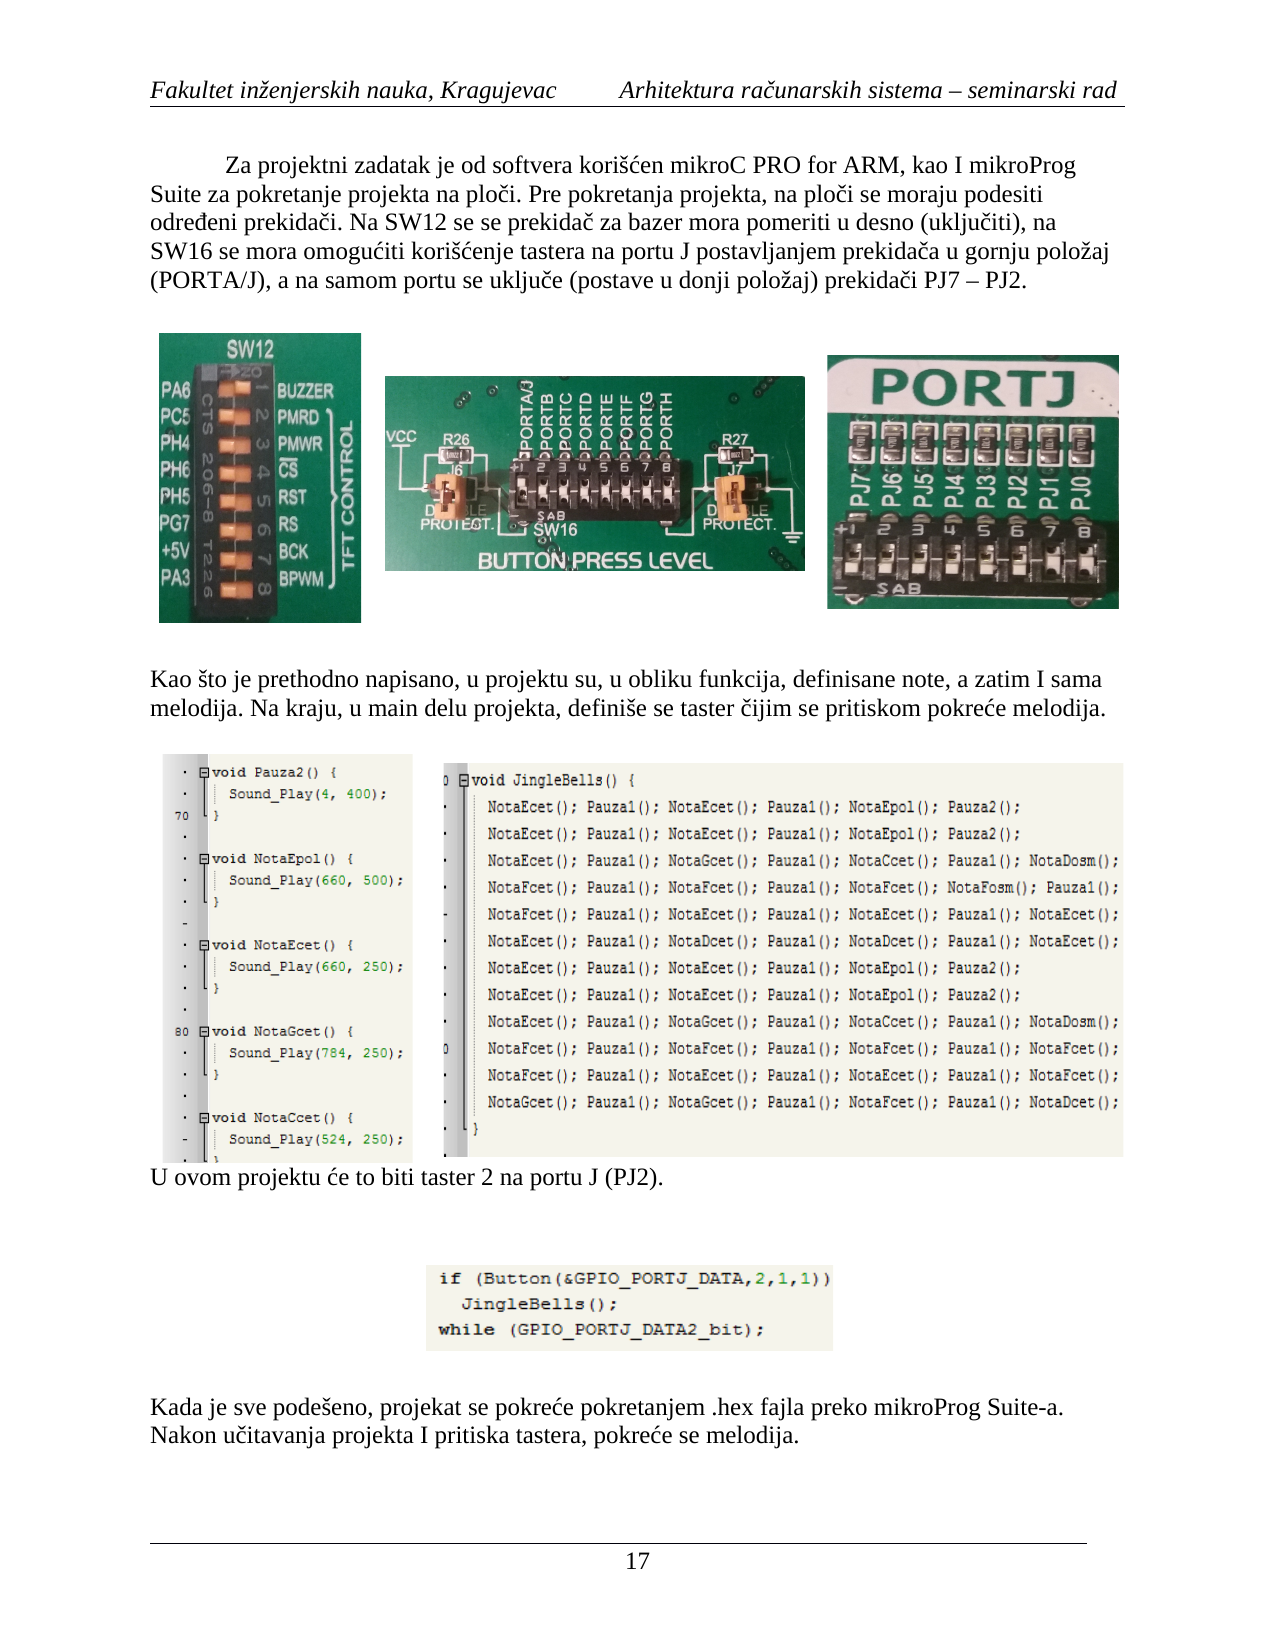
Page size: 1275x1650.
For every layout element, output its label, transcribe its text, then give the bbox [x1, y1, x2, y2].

text Kada je sve podešeno, projekat se pokreće pokretanjem .hex fajla preko mikroProg Suite-a. Nakon učitavanja projekta I pritiska tastera, pokreće se melodija. [150, 1392, 1125, 1449]
picture [162, 754, 413, 1163]
picture [443, 763, 1124, 1157]
picture [426, 1265, 834, 1351]
text Za projektni zadatak je od softvera korišćen mikroC PRO for ARM, kao I mikroProg Suite za pokretanje projekta na ploči. Pre pokretanja projekta, na ploči se moraju podesiti određeni prekidači. Na SW12 se se prekidač za bazer mora pomeriti u desno (uključiti), na SW16 se mora omogućiti korišćenje tastera na portu J postavljanjem prekidača u gornju položaj (PORTA/J), a na samom portu se uključe (postave u donji položaj) prekidači PJ7 – PJ2. [150, 150, 1125, 294]
picture [159, 333, 362, 623]
picture [385, 376, 805, 571]
picture [827, 355, 1119, 609]
text U ovom projektu će to biti taster 2 na portu J (PJ2). [150, 734, 1125, 1191]
text Kao što je prethodno napisano, u projektu su, u obliku funkcija, definisane note, a zatim I sama melodija. Na kraju, u main delu projekta, definiše se taster čijim se pritiskom pokreće melodija. [150, 664, 1125, 721]
